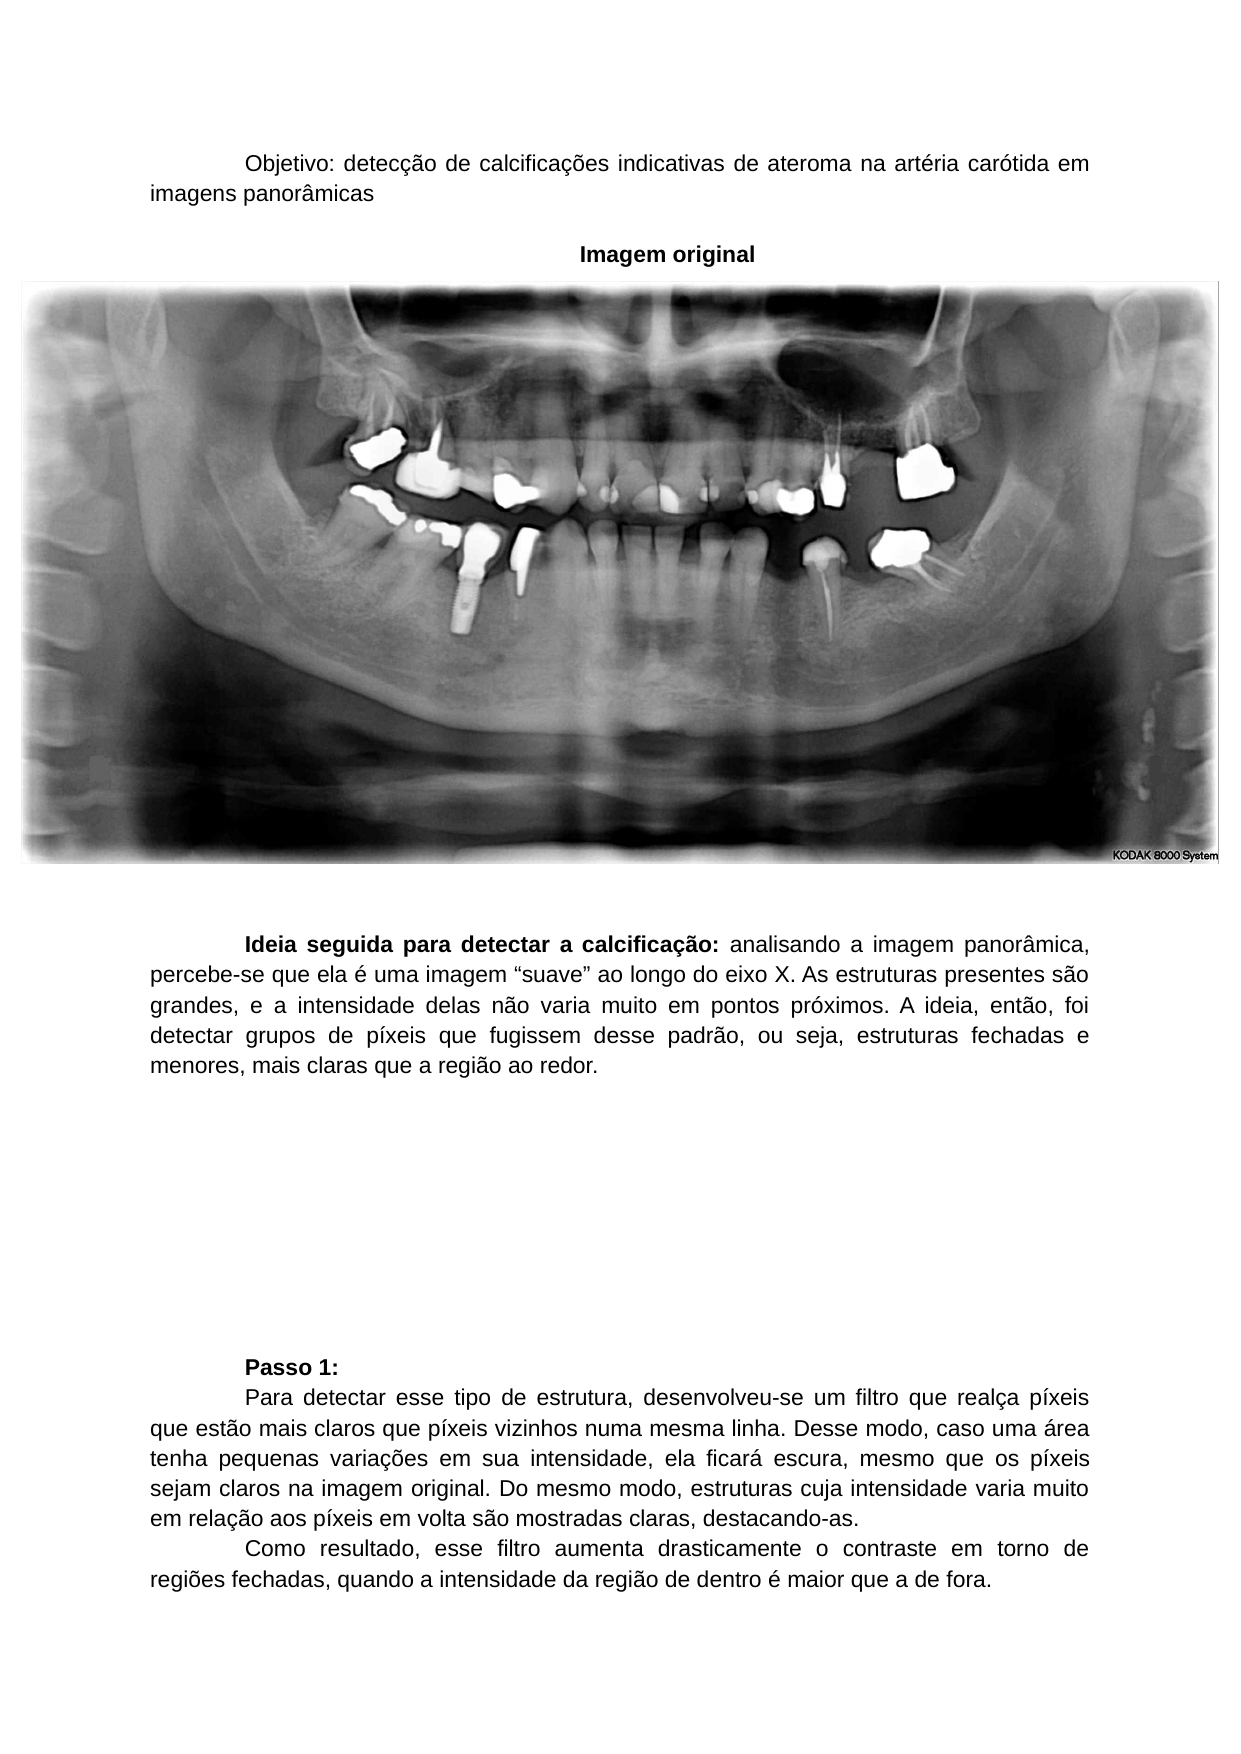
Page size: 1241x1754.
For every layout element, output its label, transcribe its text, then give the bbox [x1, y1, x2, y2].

text Como resultado, esse filtro aumenta drasticamente o contraste em torno de regiões fechadas, quando a intensidade da região de dentro é maior que a de fora. [150, 1535, 1090, 1592]
text Para detectar esse tipo de estrutura, desenvolveu-se um filtro que realça píxeis que estão mais claros que píxeis vizinhos numa mesma linha. Desse modo, caso uma área tenha pequenas variações em sua intensidade, ela ficará escura, mesmo que os píxeis sejam claros na imagem original. Do mesmo modo, estruturas cuja intensidade varia muito em relação aos píxeis em volta são mostradas claras, destacando-as. [150, 1384, 1090, 1532]
text Ideia seguida para detectar a calcificação: analisando a imagem panorâmica, percebe-se que ela é uma imagem “suave” ao longo do eixo X. As estruturas presentes são grandes, e a intensidade delas não varia muito em pontos próximos. A ideia, então, foi detectar grupos de píxeis que fugissem desse padrão, ou seja, estruturas fechadas e menores, mais claras que a região ao redor. [150, 931, 1090, 1078]
picture [21, 281, 1219, 864]
text Objetivo: detecção de calcificações indicativas de ateroma na artéria carótida em imagens panorâmicas [150, 150, 1090, 207]
text Passo 1: [150, 1354, 1090, 1381]
text Imagem original [150, 241, 1090, 267]
